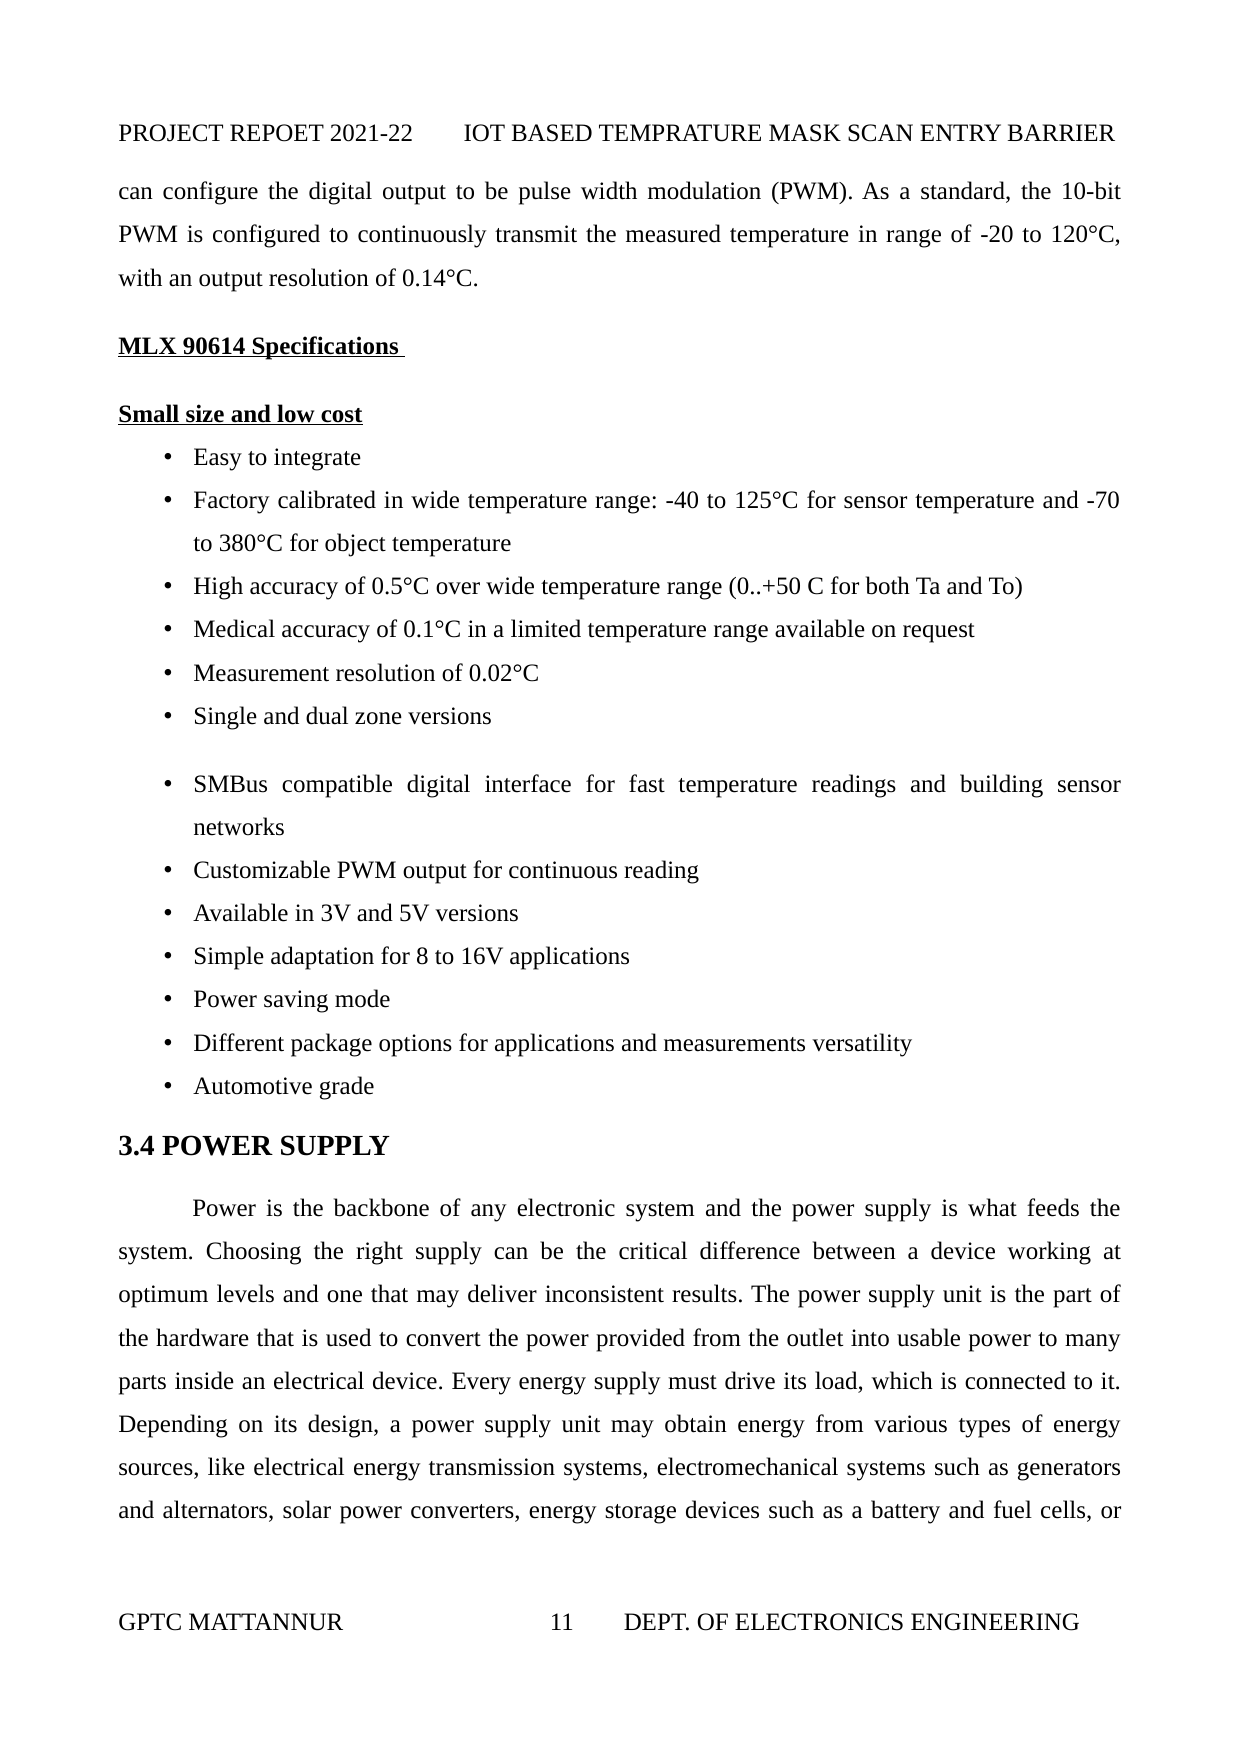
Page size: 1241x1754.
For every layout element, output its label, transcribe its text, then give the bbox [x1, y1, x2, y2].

text can configure the digital output to be pulse width modulation (PWM). As a standard, the 10-bit PWM is configured to continuously transmit the measured temperature in range of -20 to 120°C, with an output resolution of 0.14°C. [118, 176, 1122, 291]
list SMBus compatible digital interface for fast temperature readings and building sensor networks [164, 769, 1122, 841]
list Different package options for applications and measurements versatility [164, 1028, 1122, 1056]
list Measurement resolution of 0.02°C [164, 658, 1122, 686]
list Automotive grade [164, 1071, 1122, 1099]
list Simple adaptation for 8 to 16V applications [164, 941, 1122, 970]
text Power is the backbone of any electronic system and the power supply is what feeds the system. Choosing the right supply can be the critical difference between a device working at optimum levels and one that may deliver inconsistent results. The power supply unit is the part of the hardware that is used to convert the power provided from the outlet into usable power to many parts inside an electrical device. Every energy supply must drive its load, which is connected to it. Depending on its design, a power supply unit may obtain energy from various types of energy sources, like electrical energy transmission systems, electromechanical systems such as generators and alternators, solar power converters, energy storage devices such as a battery and fuel cells, or [118, 1193, 1122, 1524]
list Medical accuracy of 0.1°C in a limited temperature range available on request [164, 614, 1122, 643]
list Easy to integrate [164, 442, 1122, 471]
text MLX 90614 Specifications [118, 331, 1122, 359]
text 3.4 POWER SUPPLY [118, 1128, 1122, 1162]
list High accuracy of 0.5°C over wide temperature range (0..+50 C for both Ta and To) [164, 571, 1122, 600]
list Available in 3V and 5V versions [164, 898, 1122, 927]
text Small size and low cost [118, 399, 1122, 428]
list Customizable PWM output for continuous reading [164, 855, 1122, 884]
list Factory calibrated in wide temperature range: -40 to 125°C for sensor temperature and -70 to 380°C for object temperature [164, 485, 1122, 557]
list Power saving mode [164, 984, 1122, 1013]
list Single and dual zone versions [164, 701, 1122, 729]
